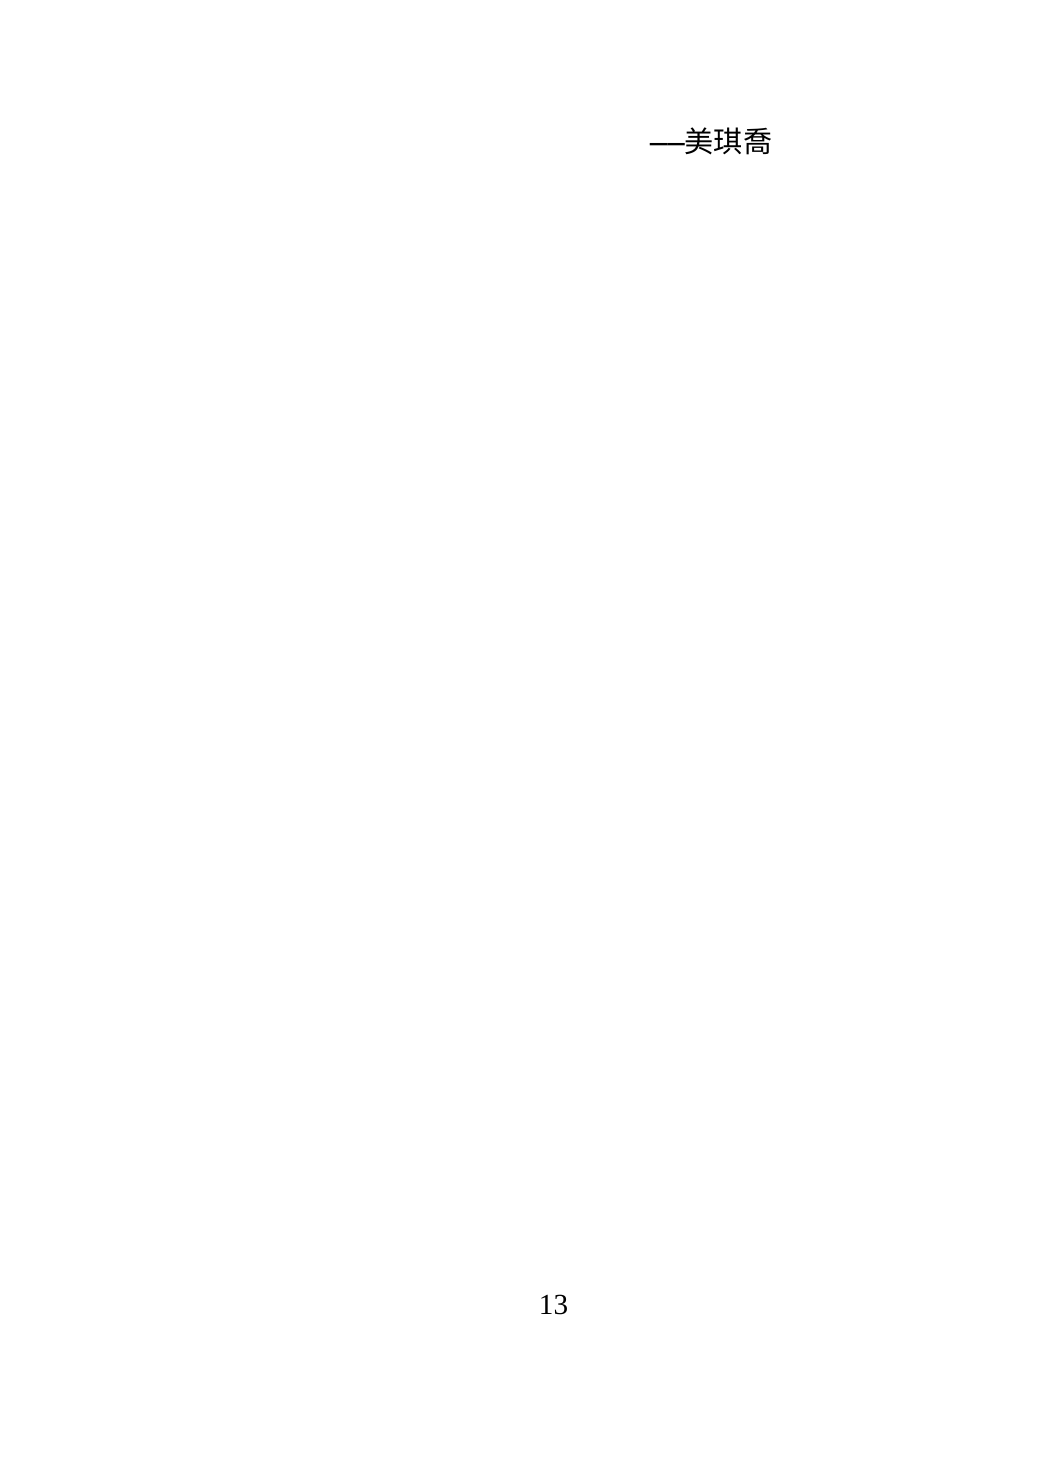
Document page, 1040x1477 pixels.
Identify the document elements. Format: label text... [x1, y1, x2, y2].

text ——美琪喬 [118, 118, 921, 161]
